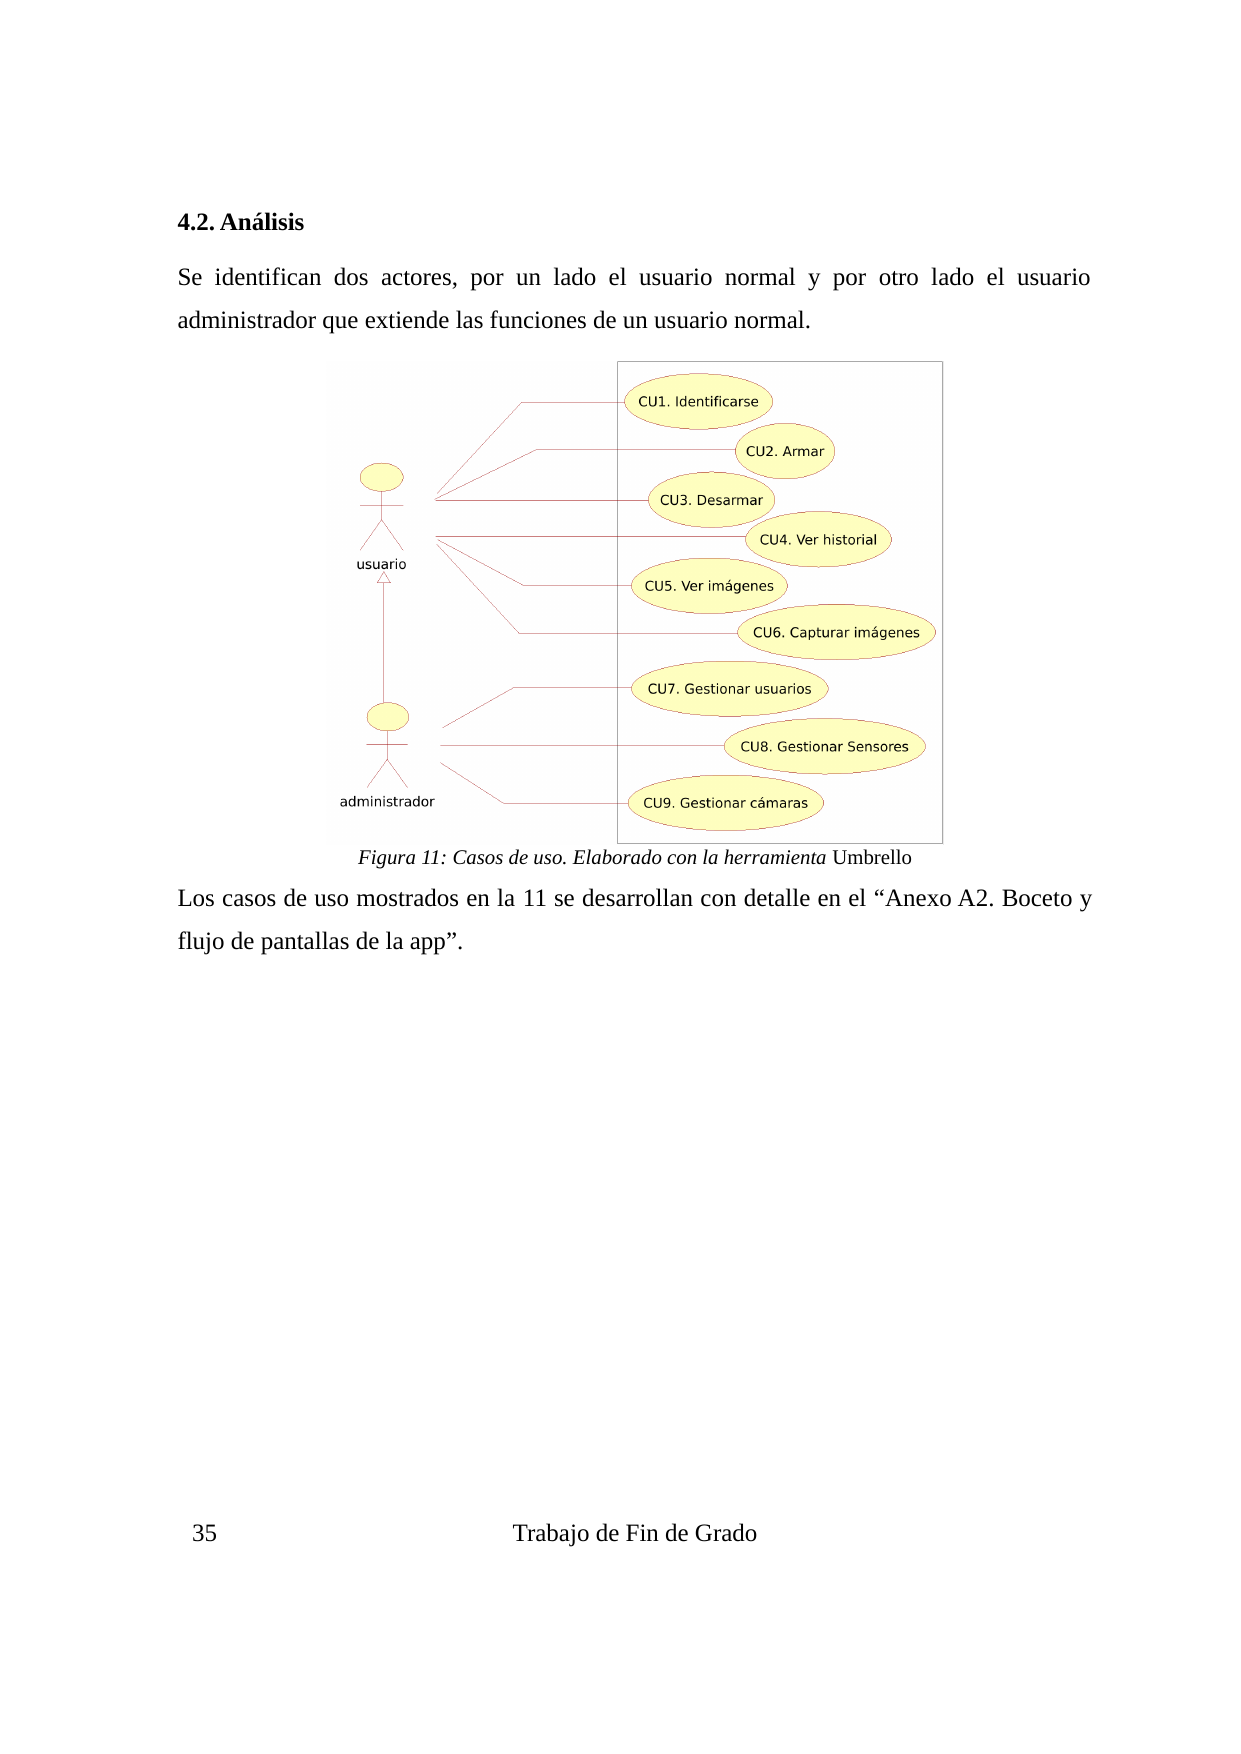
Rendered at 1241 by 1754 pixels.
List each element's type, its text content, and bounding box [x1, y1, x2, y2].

text Los casos de uso mostrados en la Figura 11 se desarrollan con detalle en el “Anexo A2. Boceto y flujo de pantallas de la app”. [177, 883, 1092, 955]
picture [326, 361, 944, 845]
text Se identifican dos actores, por un lado el usuario normal y por otro lado el usuario administrador que extiende las funciones de un usuario normal. [177, 262, 1092, 334]
text Figura 11: Casos de uso. Elaborado con la herramienta Umbrello [326, 845, 943, 869]
subtitle 4.2. Análisis [177, 207, 1092, 235]
